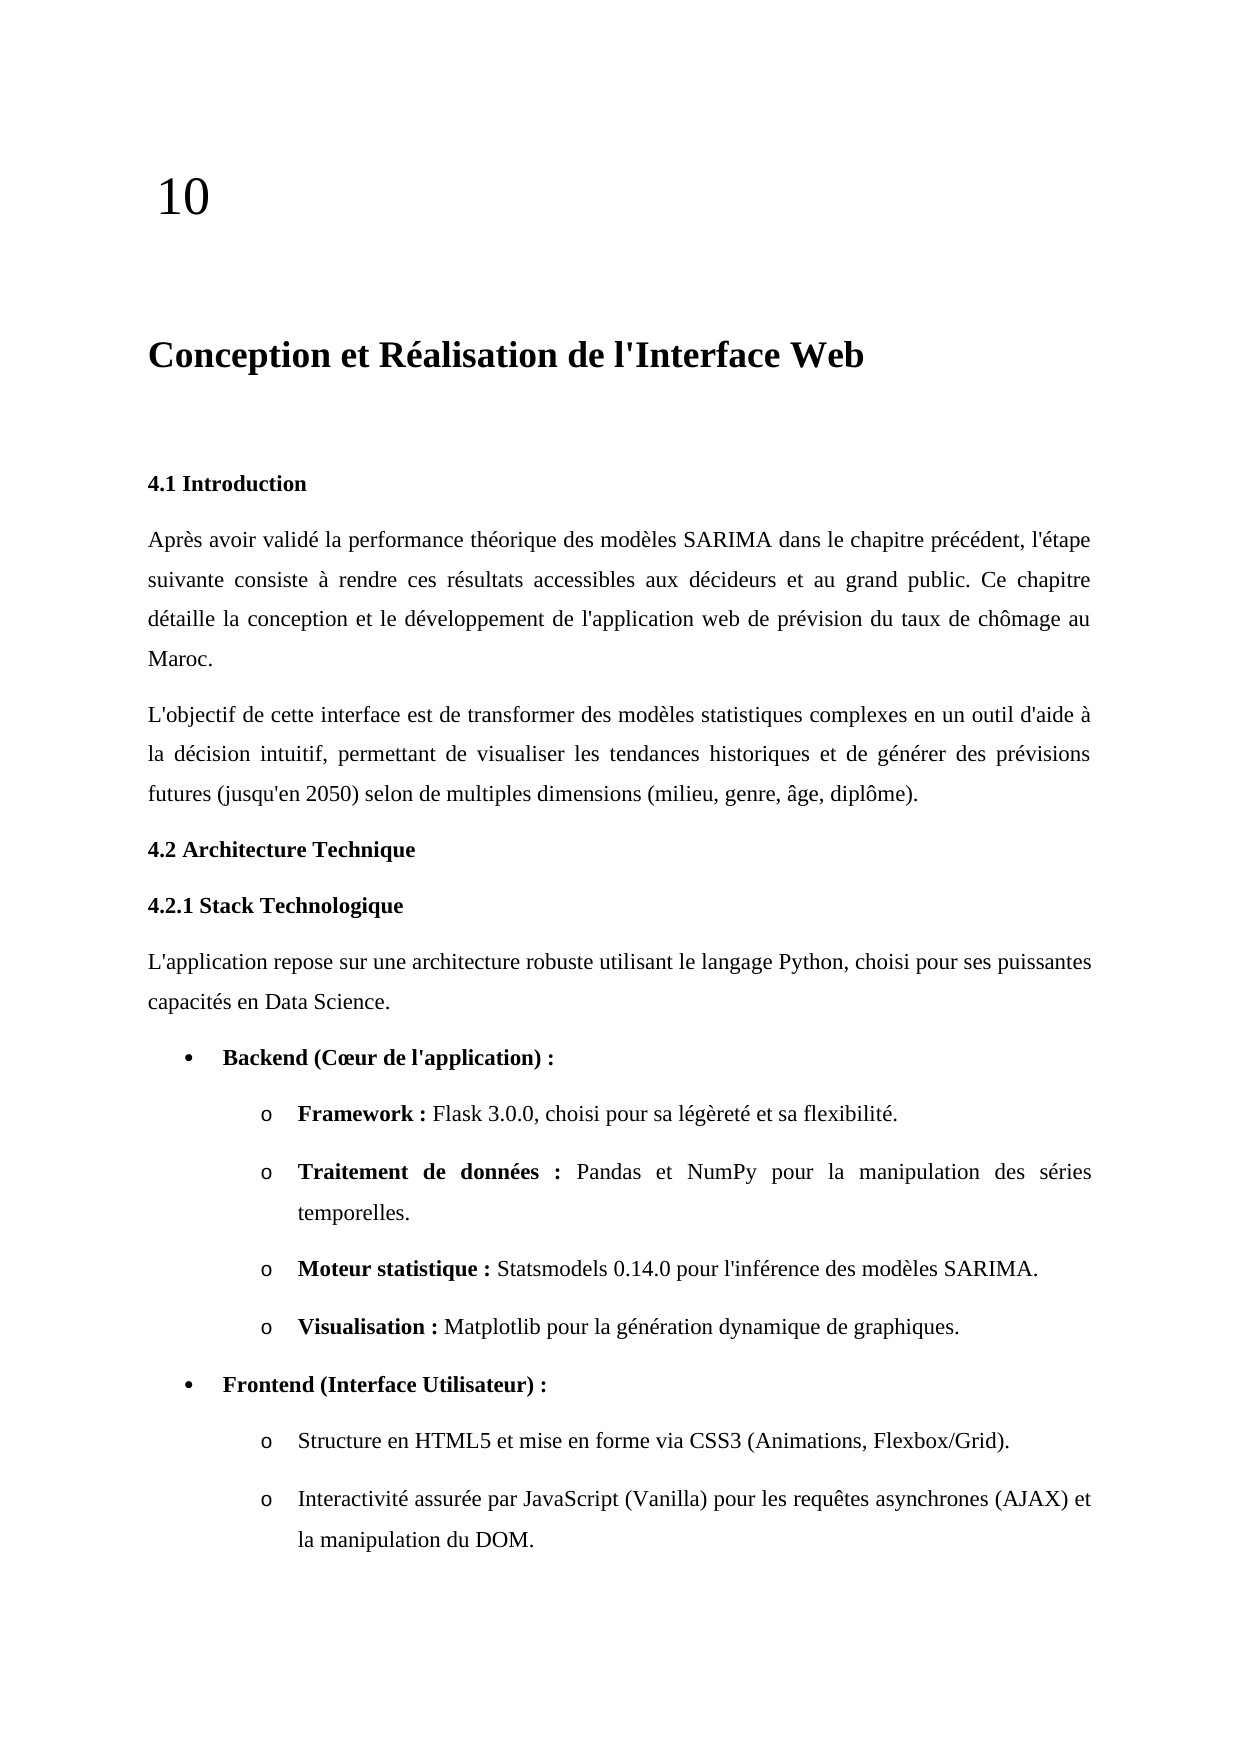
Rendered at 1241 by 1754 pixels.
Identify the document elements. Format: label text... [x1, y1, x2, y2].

list Visualisation : Matplotlib pour la génération dynamique de graphiques. [260, 1313, 1093, 1341]
text L'application repose sur une architecture robuste utilisant le langage Python, choisi pour ses puissantes capacités en Data Science. [148, 948, 1093, 1014]
list Backend (Cœur de l'application) : [185, 1044, 1093, 1070]
text 4.1 Introduction [148, 470, 1093, 497]
list Frontend (Interface Utilisateur) : [185, 1371, 1093, 1397]
text L'objectif de cette interface est de transformer des modèles statistiques complexes en un outil d'aide à la décision intuitif, permettant de visualiser les tendances historiques et de générer des prévisions futures (jusqu'en 2050) selon de multiples dimensions (milieu, genre, âge, diplôme). [148, 701, 1093, 806]
text Après avoir validé la performance théorique des modèles SARIMA dans le chapitre précédent, l'étape suivante consiste à rendre ces résultats accessibles aux décideurs et au grand public. Ce chapitre détaille la conception et le développement de l'application web de prévision du taux de chômage au Maroc. [148, 526, 1093, 671]
list Structure en HTML5 et mise en forme via CSS3 (Animations, Flexbox/Grid). [260, 1427, 1093, 1455]
list Interactivité assurée par JavaScript (Vanilla) pour les requêtes asynchrones (AJAX) et la manipulation du DOM. [260, 1485, 1093, 1552]
list Framework : Flask 3.0.0, choisi pour sa légèreté et sa flexibilité. [260, 1100, 1093, 1128]
list Moteur statistique : Statsmodels 0.14.0 pour l'inférence des modèles SARIMA. [260, 1255, 1093, 1283]
text 4.2.1 Stack Technologique [148, 892, 1093, 918]
text 4.2 Architecture Technique [148, 836, 1093, 862]
text Conception et Réalisation de l'Interface Web [148, 333, 1093, 376]
list Traitement de données : Pandas et NumPy pour la manipulation des séries temporelles. [260, 1158, 1093, 1225]
